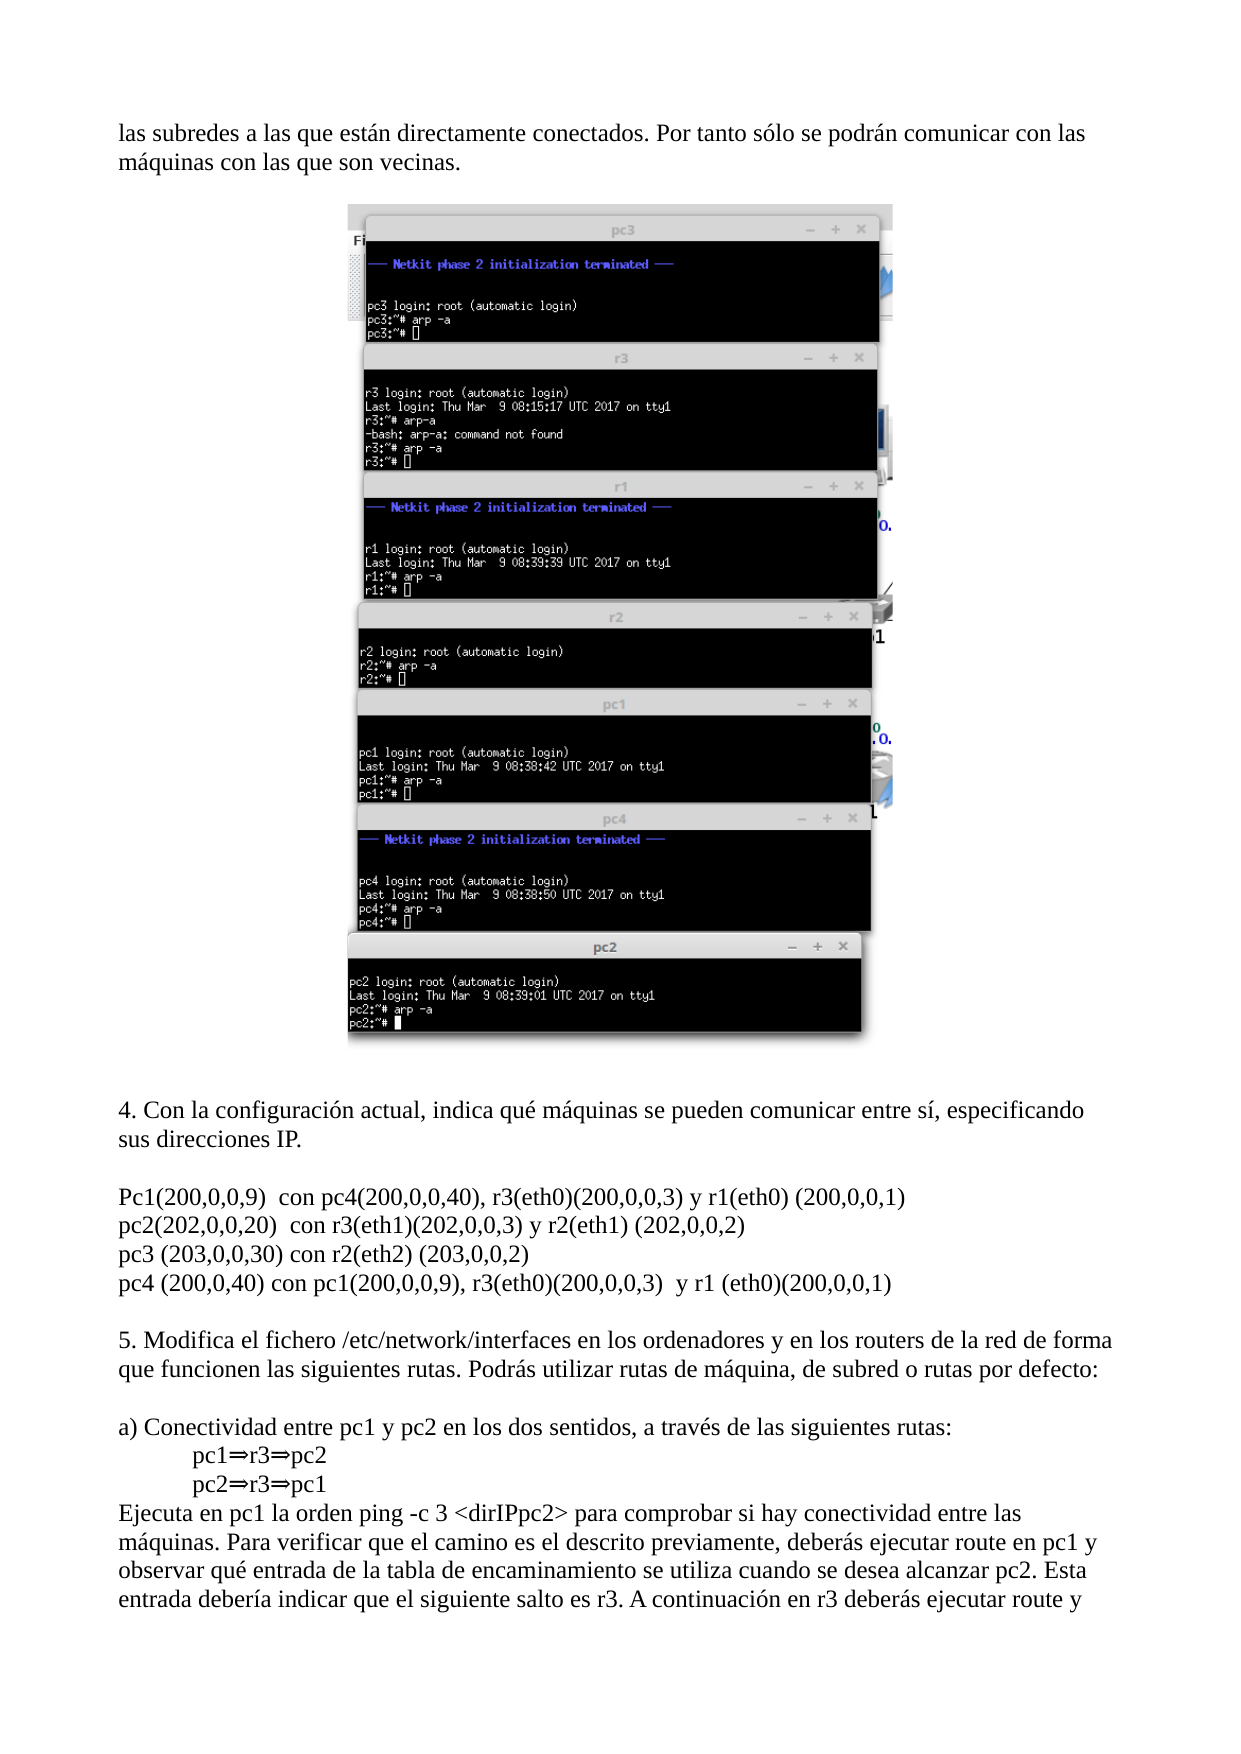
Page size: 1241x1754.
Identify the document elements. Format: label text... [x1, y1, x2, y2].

text pc1⇒r3⇒pc2 [118, 1441, 1122, 1469]
text 4. Con la configuración actual, indica qué máquinas se pueden comunicar entre sí, especificando sus direcciones IP. [118, 1096, 1122, 1153]
text las subredes a las que están directamente conectados. Por tanto sólo se podrán comunicar con las máquinas con las que son vecinas. [118, 118, 1122, 176]
text Pc1(200,0,0,9) con pc4(200,0,0,40), r3(eth0)(200,0,0,3) y r1(eth0) (200,0,0,1) [118, 1182, 1122, 1211]
text pc2⇒r3⇒pc1 [118, 1469, 1122, 1498]
text pc2(202,0,0,20) con r3(eth1)(202,0,0,3) y r2(eth1) (202,0,0,2) [118, 1211, 1122, 1239]
text Ejecuta en pc1 la orden ping -c 3 <dirIPpc2> para comprobar si hay conectividad entre las máquinas. Para verificar que el camino es el descrito previamente, deberás ejecutar route en pc1 y observar qué entrada de la tabla de encaminamiento se utiliza cuando se desea alcanzar pc2. Esta entrada debería indicar que el siguiente salto es r3. A continuación en r3 deberás ejecutar route y [118, 1498, 1122, 1613]
text a) Conectividad entre pc1 y pc2 en los dos sentidos, a través de las siguientes rutas: [118, 1412, 1122, 1441]
text pc3 (203,0,0,30) con r2(eth2) (203,0,0,2) [118, 1239, 1122, 1268]
text pc4 (200,0,40) con pc1(200,0,0,9), r3(eth0)(200,0,0,3) y r1 (eth0)(200,0,0,1) [118, 1268, 1122, 1297]
text 5. Modifica el fichero /etc/network/interfaces en los ordenadores y en los routers de la red de forma que funcionen las siguientes rutas. Podrás utilizar rutas de máquina, de subred o rutas por defecto: [118, 1326, 1122, 1383]
